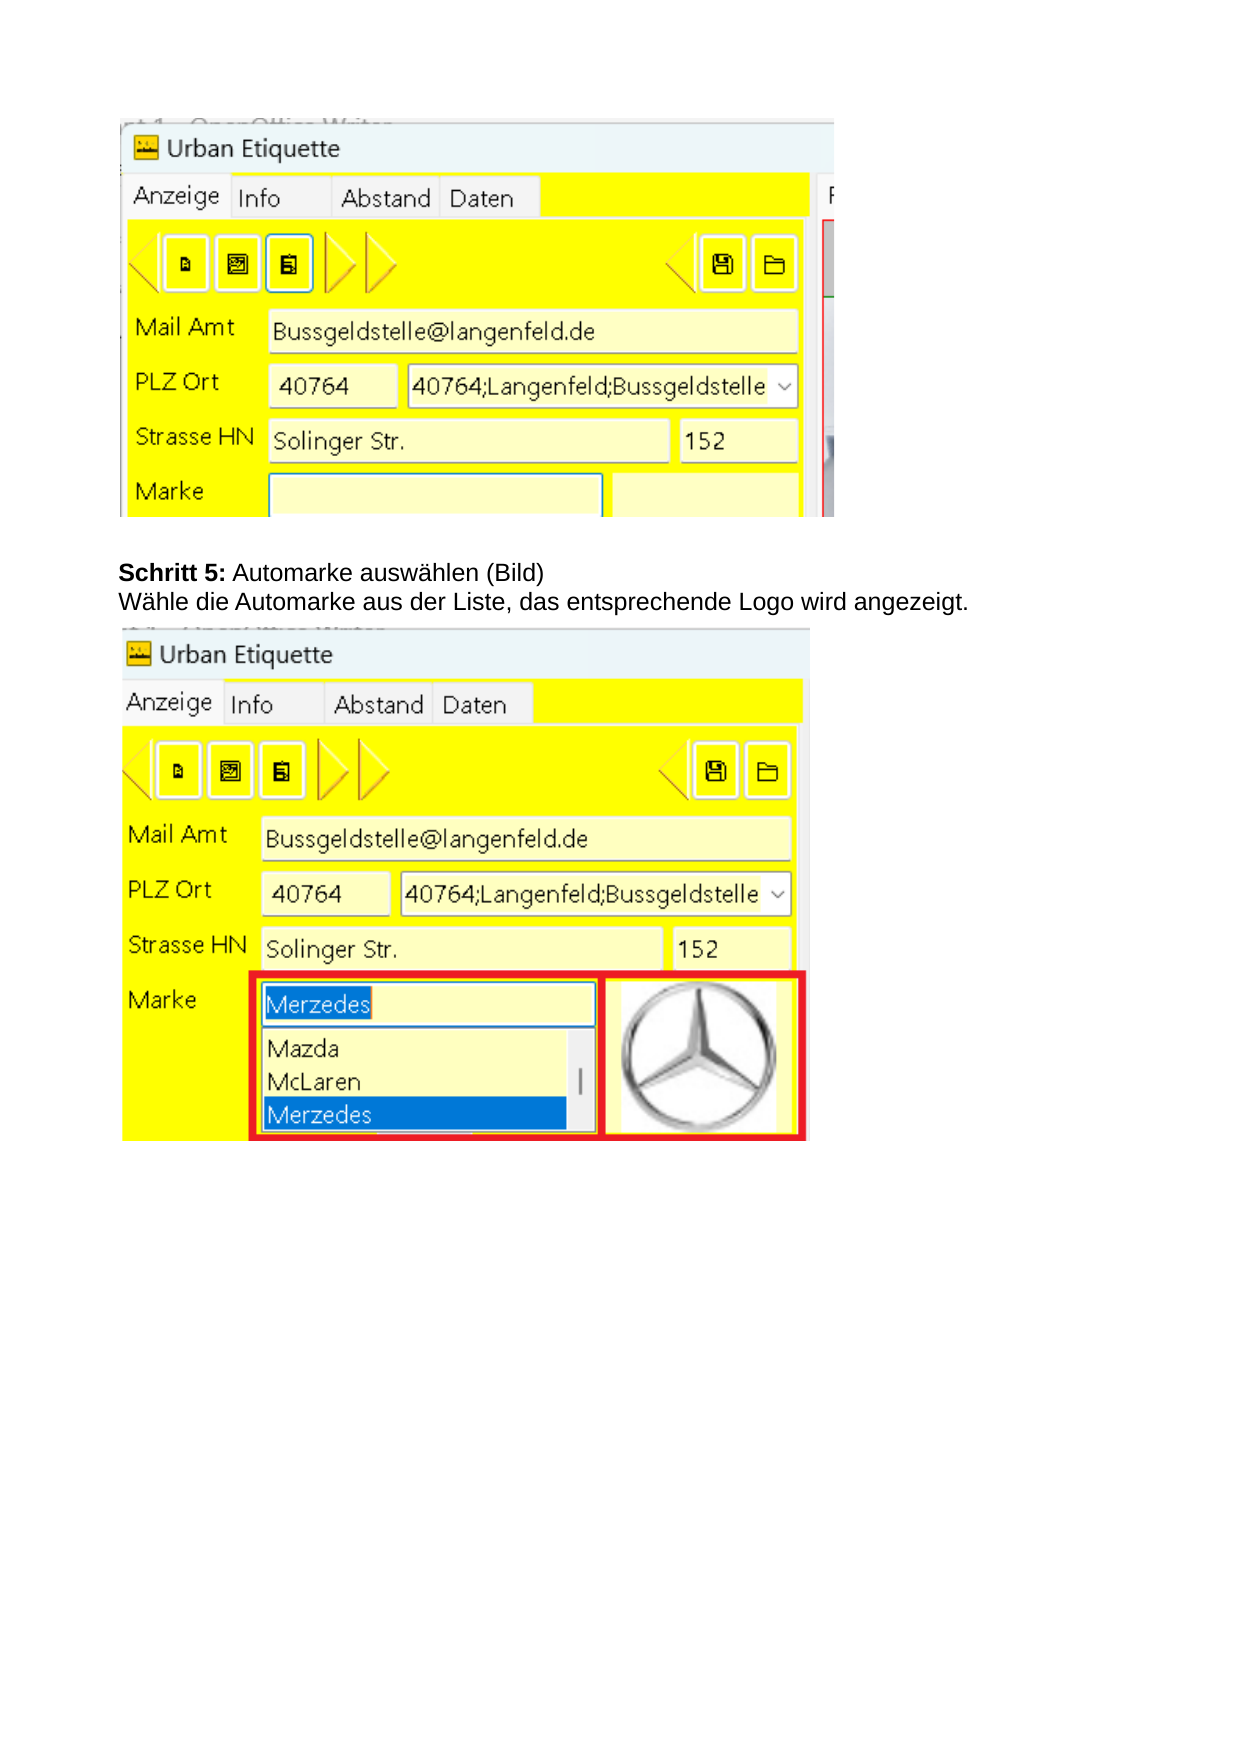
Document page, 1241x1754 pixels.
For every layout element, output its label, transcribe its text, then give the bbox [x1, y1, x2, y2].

text Schritt 5: Automarke auswählen (Bild) Wähle die Automarke aus der Liste, das entsprechende Logo wird angezeigt. [118, 558, 1122, 615]
picture [120, 118, 835, 517]
